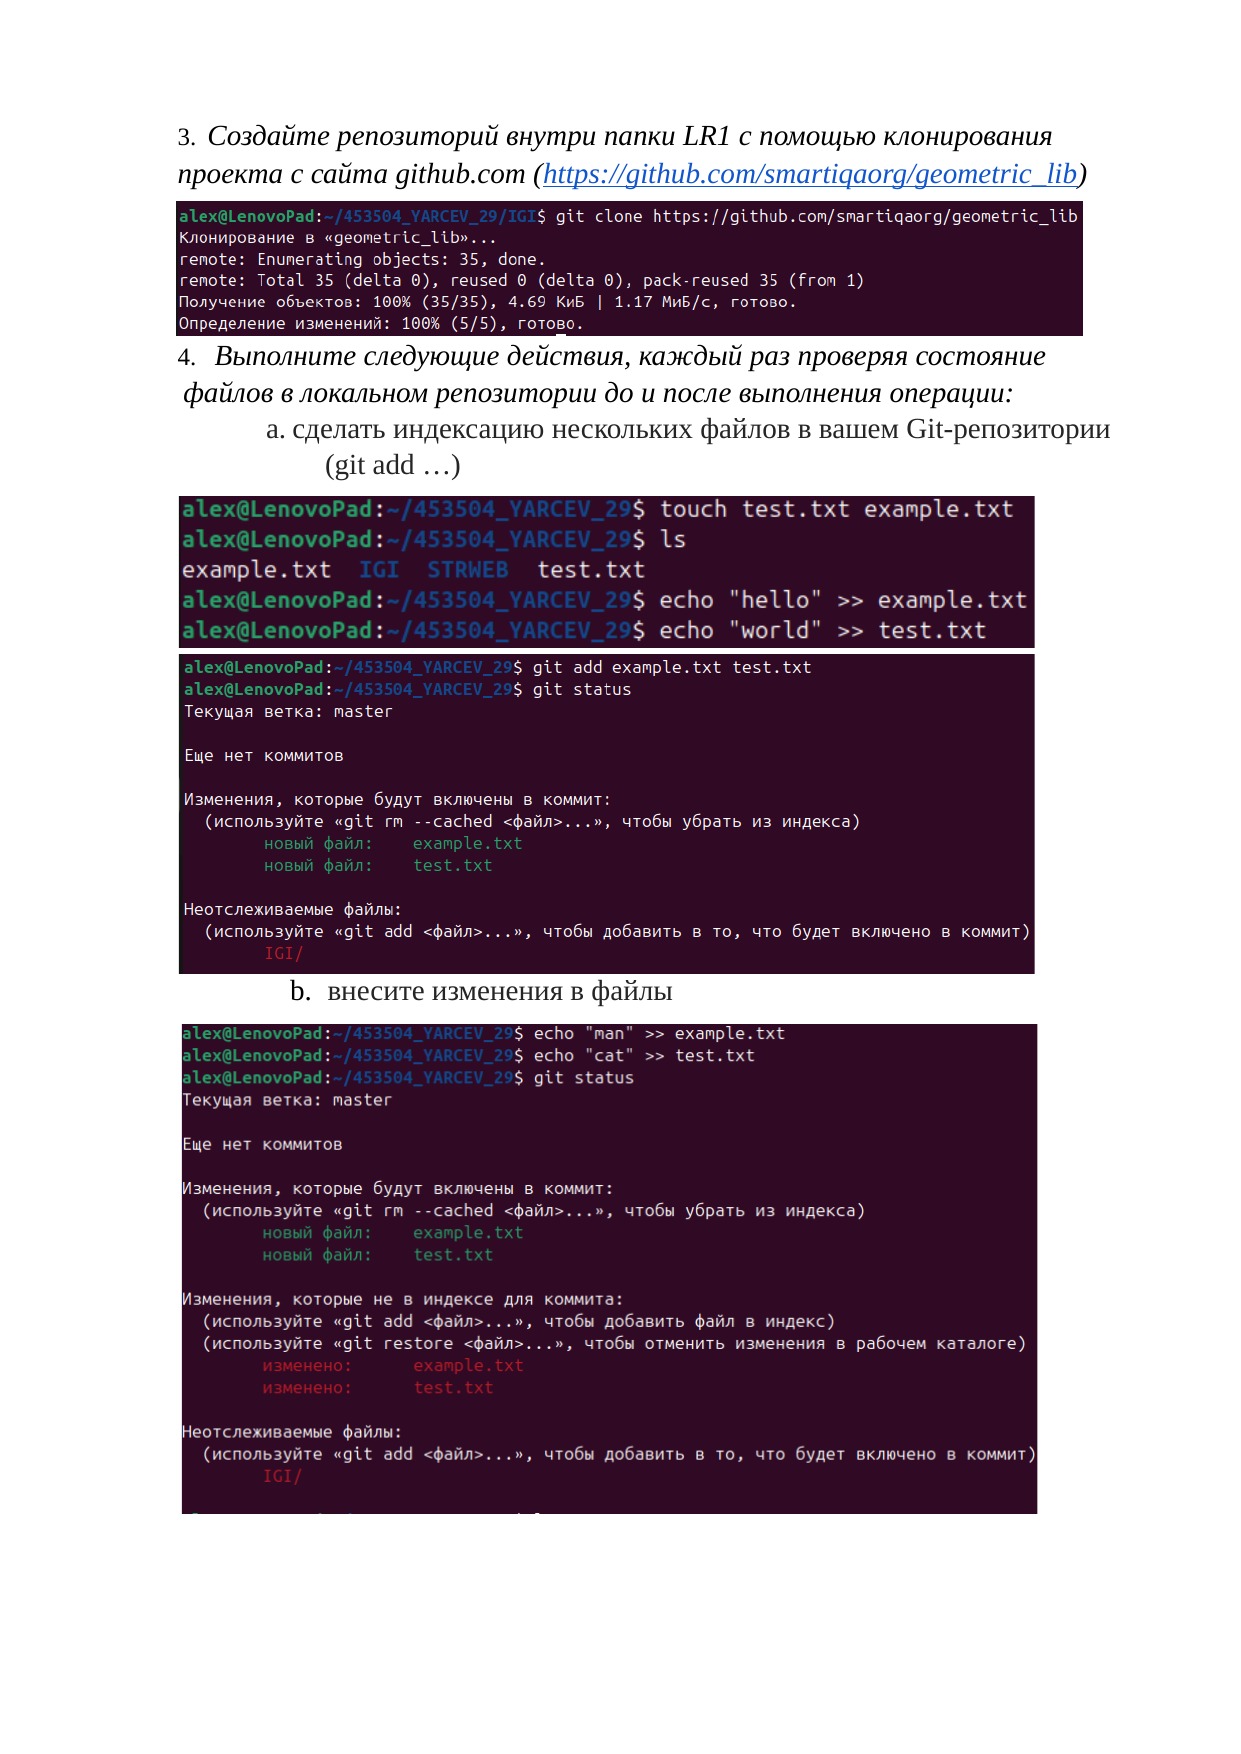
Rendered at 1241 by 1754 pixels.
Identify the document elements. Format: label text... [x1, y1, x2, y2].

picture [178, 496, 1035, 648]
list сделать индексацию нескольких файлов в вашем Git-репозитории (git add …) [266, 411, 1122, 481]
list Создайте репозиторий внутри папки LR1 с помощью клонирования проекта с сайта github.com (https://github.com/smartiqaorg/geometric_lib) [177, 118, 1122, 190]
picture [178, 654, 1035, 974]
list внесите изменения в файлы [290, 483, 1122, 1007]
picture [181, 1024, 1038, 1514]
picture [176, 201, 1083, 336]
list Выполните следующие действия, каждый раз проверяя состояние файлов в локальном репозитории до и после выполнения операции: [177, 195, 1122, 408]
